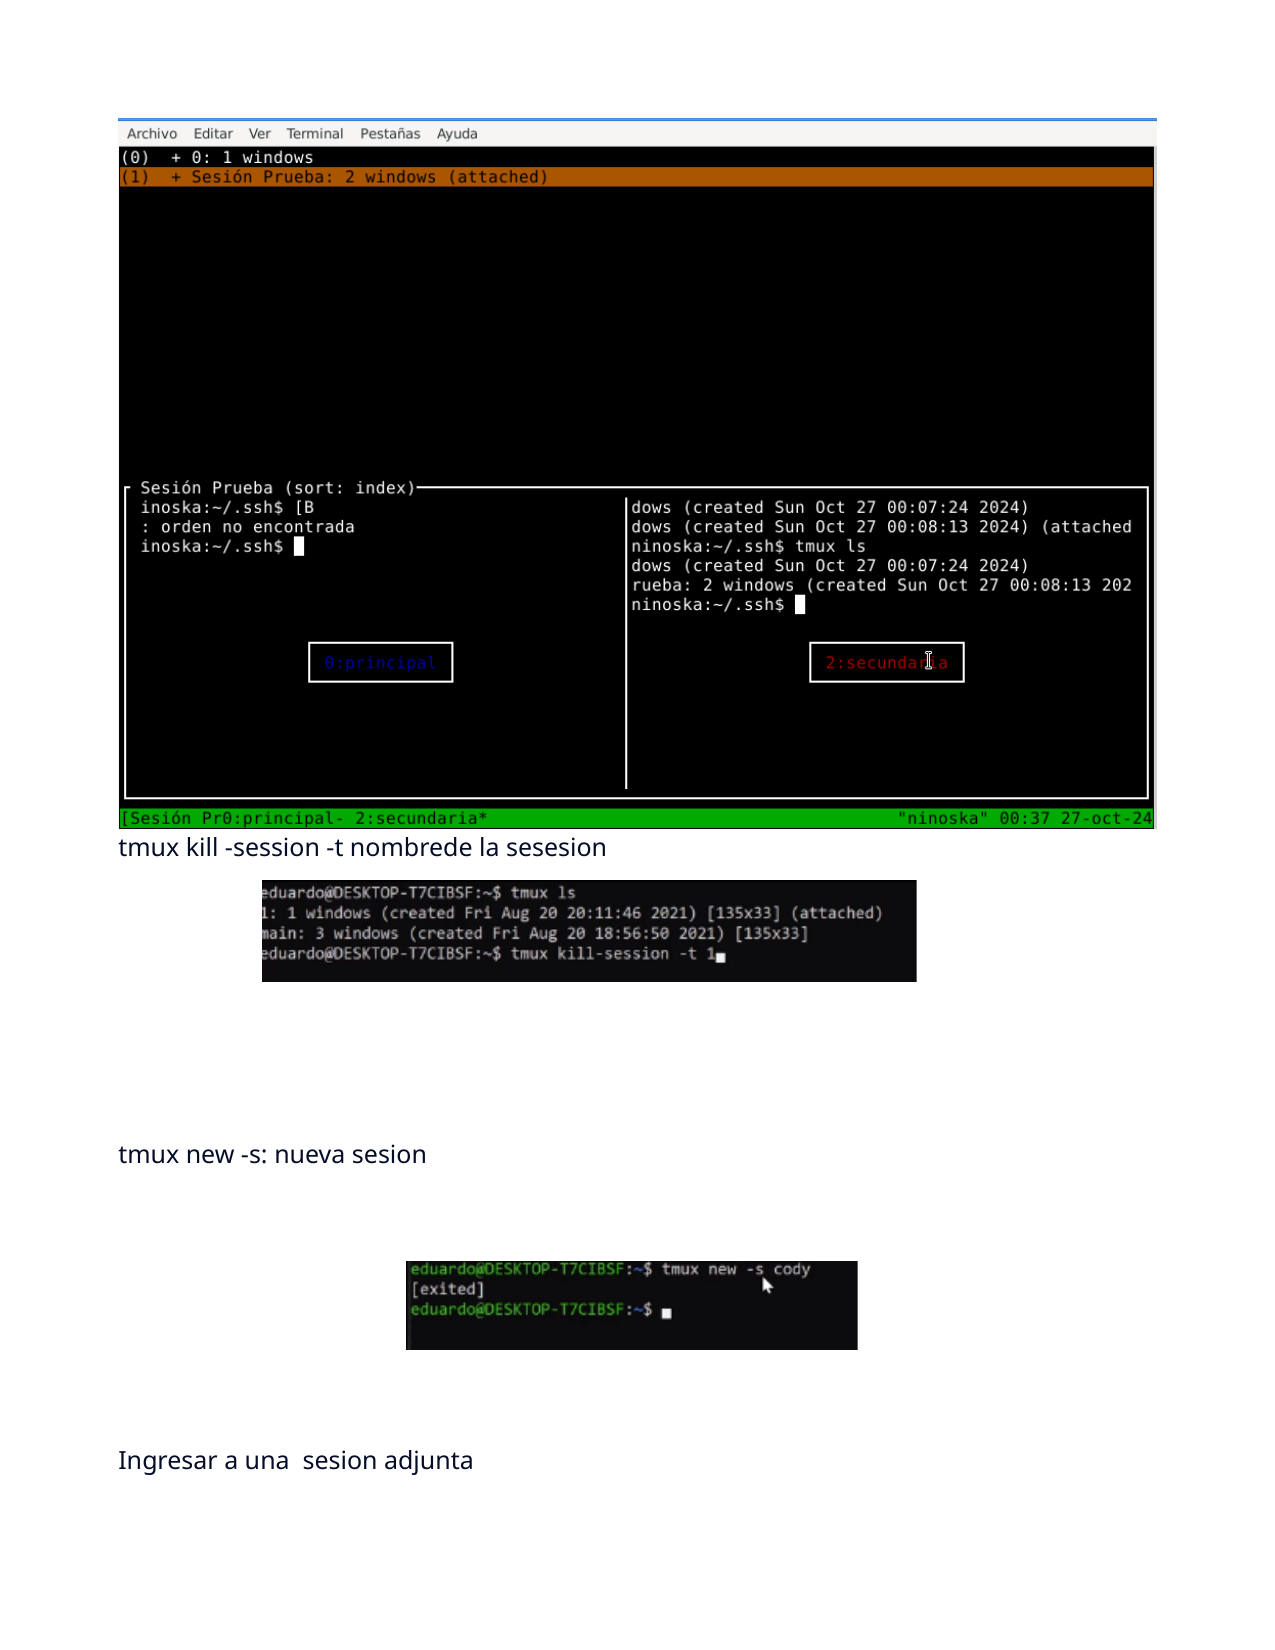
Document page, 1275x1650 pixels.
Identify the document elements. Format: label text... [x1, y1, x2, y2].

text tmux new -s: nueva sesion [118, 1136, 1157, 1170]
text Ingresar a una sesion adjunta [118, 1443, 1157, 1477]
text tmux kill -session -t nombrede la sesesion [118, 830, 1157, 864]
picture [406, 1261, 858, 1350]
picture [262, 880, 917, 982]
picture [118, 118, 1157, 830]
